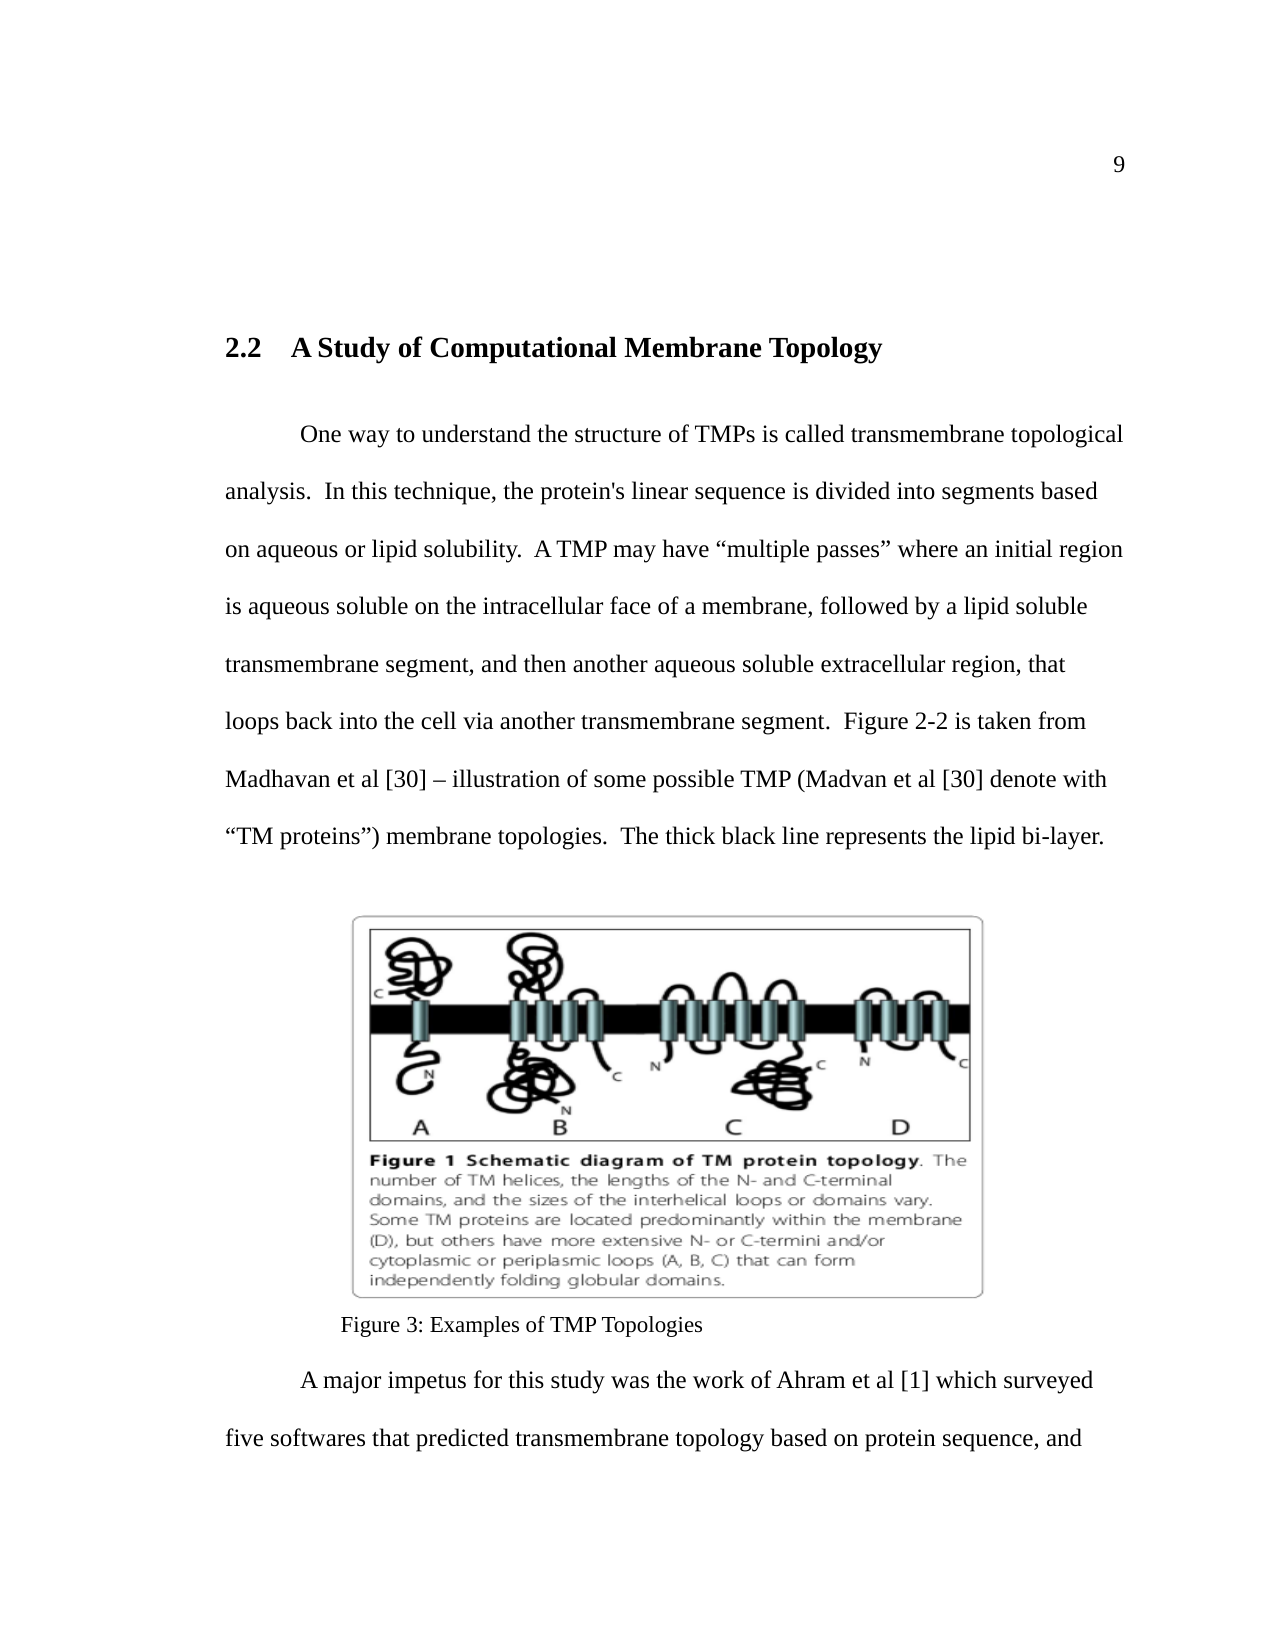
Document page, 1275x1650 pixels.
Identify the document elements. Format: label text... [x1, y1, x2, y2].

text One way to understand the structure of TMPs is called transmembrane topological analysis. In this technique, the protein's linear sequence is divided into segments based on aqueous or lipid solubility. A TMP may have “multiple passes” where an initial region is aqueous soluble on the intracellular face of a membrane, followed by a lipid soluble transmembrane segment, and then another aqueous soluble extracellular region, that loops back into the cell via another transmembrane segment. Figure 2-2 is taken from Madhavan et al [30] – illustration of some possible TMP (Madvan et al [30] denote with “TM proteins”) membrane topologies. The thick black line represents the lipid bi-layer. [225, 419, 1125, 850]
text A major impetus for this study was the work of Ahram et al [1] which surveyed five softwares that predicted transmembrane topology based on protein sequence, and [225, 936, 1125, 1452]
text Figure 3: Examples of TMP Topologies [340, 1311, 1010, 1337]
picture [340, 907, 1010, 1311]
subtitle A Study of Computational Membrane Topology [225, 330, 1125, 363]
